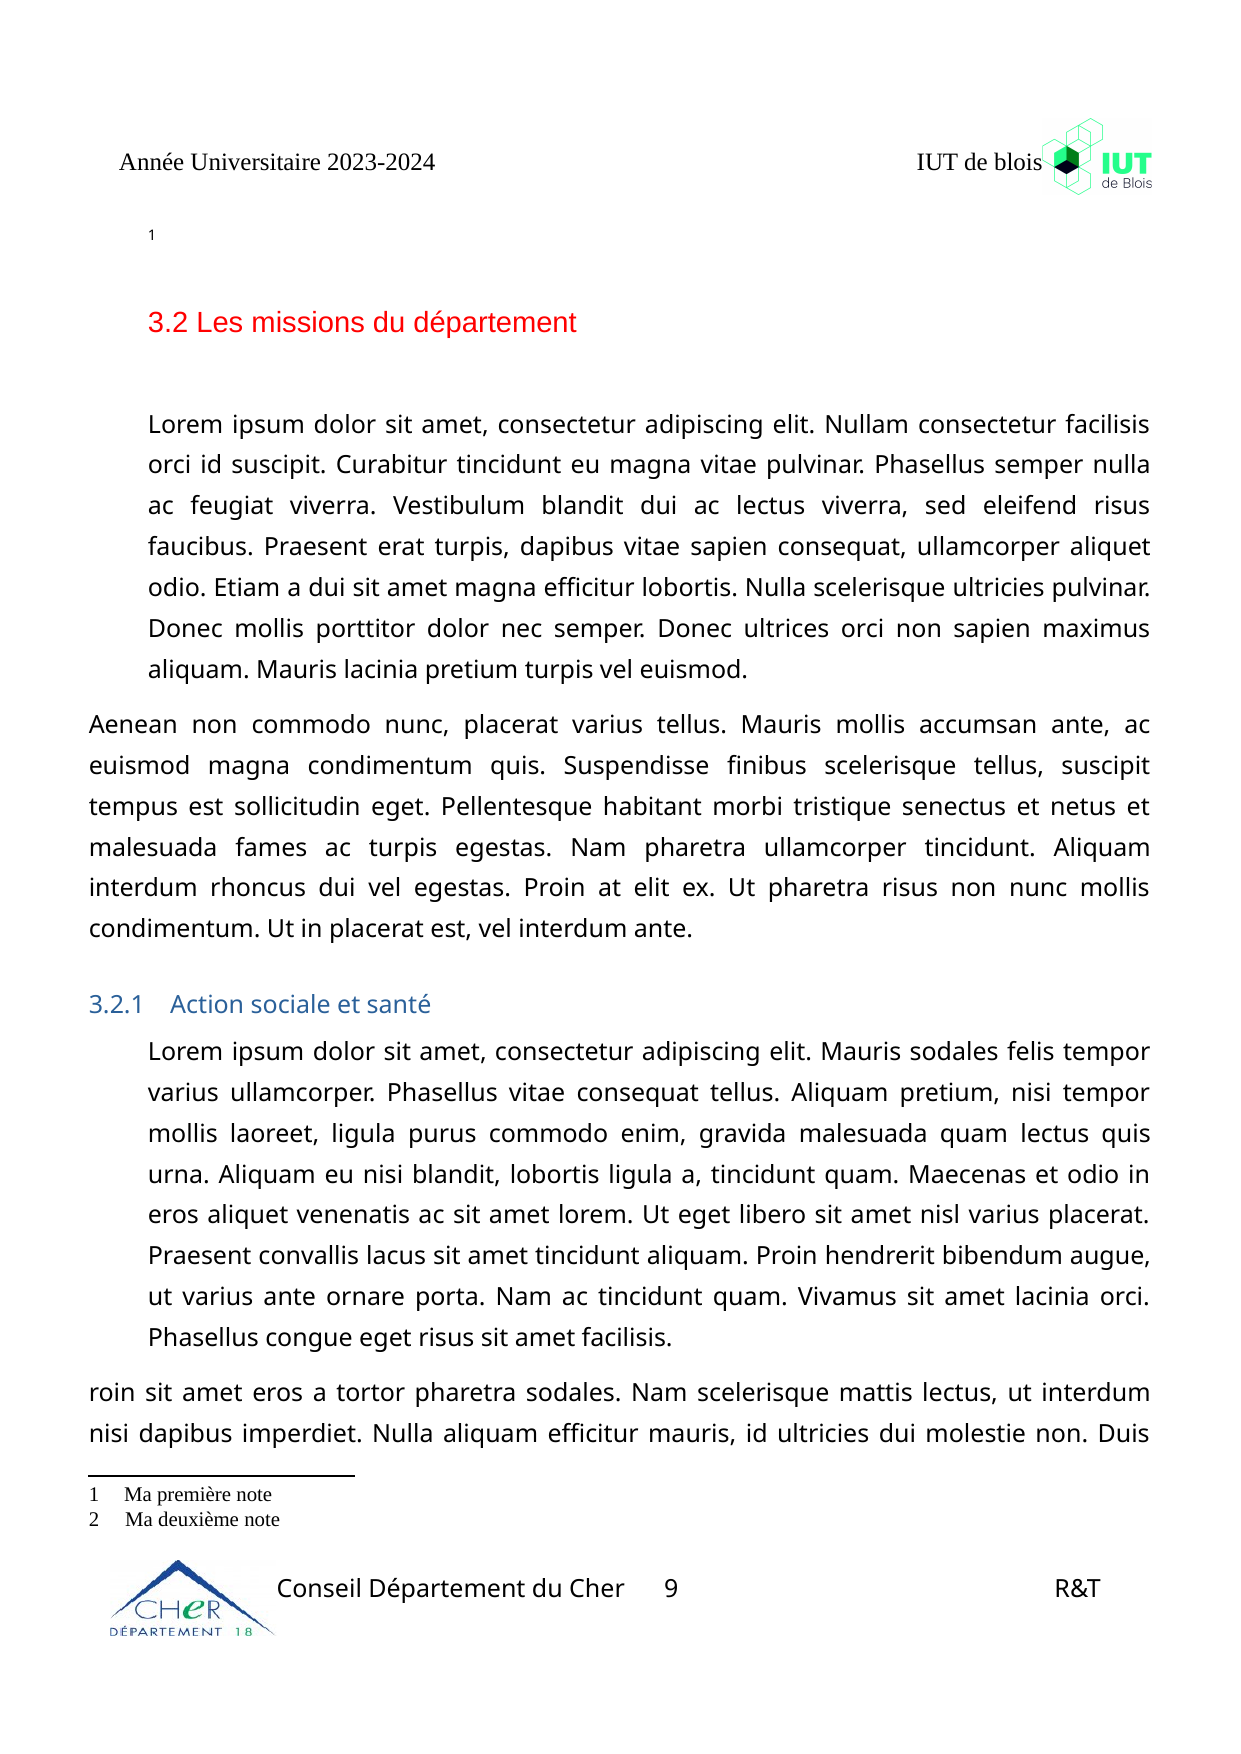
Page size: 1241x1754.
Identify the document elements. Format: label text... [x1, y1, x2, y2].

text Lorem ipsum dolor sit amet, consectetur adipiscing elit. Nullam consectetur facilisis orci id suscipit. Curabitur tincidunt eu magna vitae pulvinar. Phasellus semper nulla ac feugiat viverra. Vestibulum blandit dui ac lectus viverra, sed eleifend risus faucibus. Praesent erat turpis, dapibus vitae sapien consequat, ullamcorper aliquet odio. Etiam a dui sit amet magna efficitur lobortis. Nulla scelerisque ultricies pulvinar. Donec mollis porttitor dolor nec semper. Donec ultrices orci non sapien maximus aliquam. Mauris lacinia pretium turpis vel euismod. [148, 406, 1152, 685]
text roin sit amet eros a tortor pharetra sodales. Nam scelerisque mattis lectus, ut interdum nisi dapibus imperdiet. Nulla aliquam efficitur mauris, id ultricies dui molestie non. Duis [88, 1375, 1152, 1450]
text Lorem ipsum dolor sit amet, consectetur adipiscing elit. Mauris sodales felis tempor varius ullamcorper. Phasellus vitae consequat tellus. Aliquam pretium, nisi tempor mollis laoreet, ligula purus commodo enim, gravida malesuada quam lectus quis urna. Aliquam eu nisi blandit, lobortis ligula a, tincidunt quam. Maecenas et odio in eros aliquet venenatis ac sit amet lorem. Ut eget libero sit amet nisl varius placerat. Praesent convallis lacus sit amet tincidunt aliquam. Proin hendrerit bibendum augue, ut varius ante ornare porta. Nam ac tincidunt quam. Vivamus sit amet lacinia orci. Phasellus congue eget risus sit amet facilisis. [148, 1034, 1152, 1354]
text Ma première note [88, 1482, 1152, 1506]
picture [110, 1560, 277, 1636]
text 2 Ma deuxième note [88, 1506, 1152, 1531]
subtitle Les missions du département [148, 305, 1152, 338]
subtitle Action sociale et santé [88, 987, 1033, 1021]
text Aenean non commodo nunc, placerat varius tellus. Mauris mollis accumsan ante, ac euismod magna condimentum quis. Suspendisse finibus scelerisque tellus, suscipit tempus est sollicitudin eget. Pellentesque habitant morbi tristique senectus et netus et malesuada fames ac turpis egestas. Nam pharetra ullamcorper tincidunt. Aliquam interdum rhoncus dui vel egestas. Proin at elit ex. Ut pharetra risus non nunc mollis condimentum. Ut in placerat est, vel interdum ante. [88, 707, 1152, 945]
picture [1042, 118, 1152, 195]
